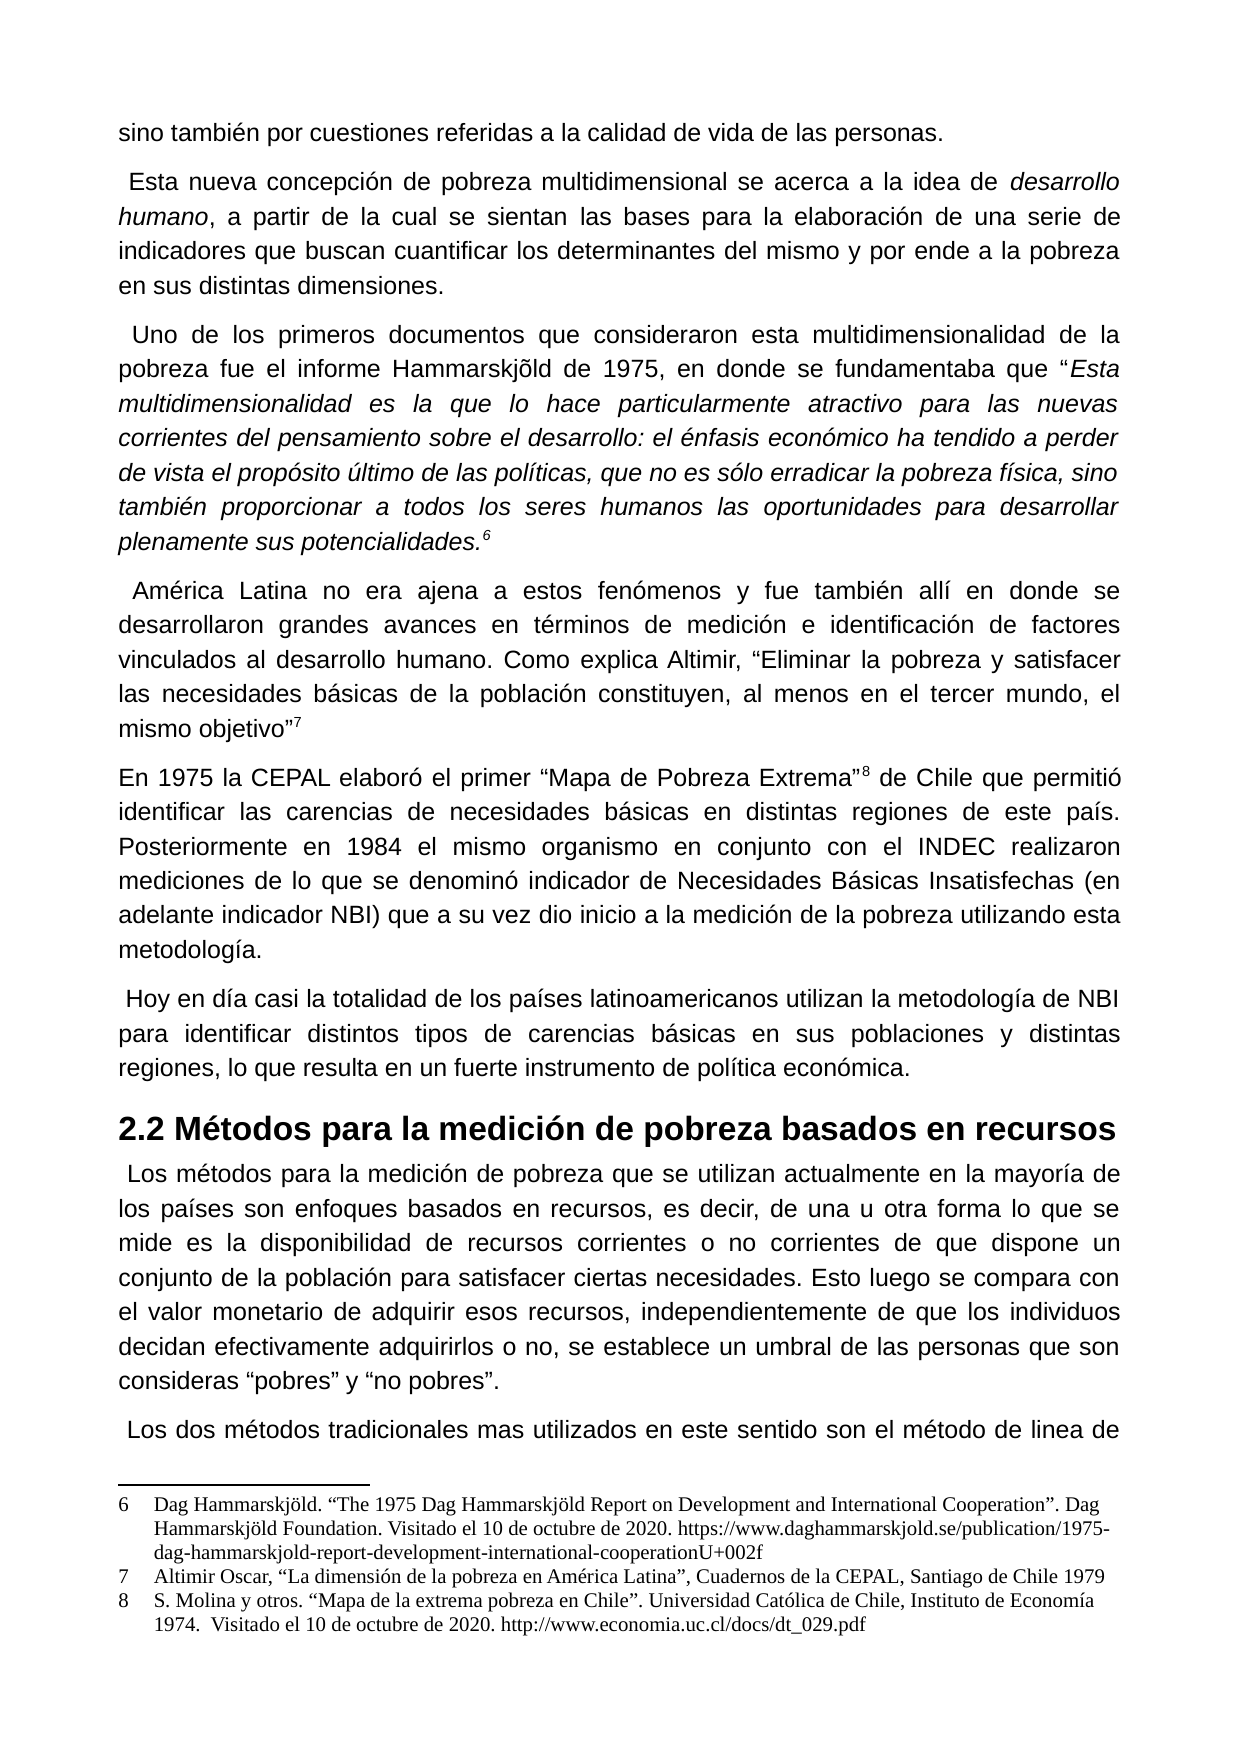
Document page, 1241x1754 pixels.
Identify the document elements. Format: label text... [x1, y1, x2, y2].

text América Latina no era ajena a estos fenómenos y fue también allí en donde se desarrollaron grandes avances en términos de medición e identificación de factores vinculados al desarrollo humano. Como explica Altimir, “Eliminar la pobreza y satisfacer las necesidades básicas de la población constituyen, al menos en el tercer mundo, el mismo objetivo” [118, 576, 1122, 742]
text Uno de los primeros documentos que consideraron esta multidimensionalidad de la pobreza fue el informe Hammarskjõld de 1975, en donde se fundamentaba que “Esta multidimensionalidad es la que lo hace particularmente atractivo para las nuevas corrientes del pensamiento sobre el desarrollo: el énfasis económico ha tendido a perder de vista el propósito último de las políticas, que no es sólo erradicar la pobreza física, sino también proporcionar a todos los seres humanos las oportunidades para desarrollar plenamente sus potencialidades. [118, 320, 1122, 555]
text Dag Hammarskjöld. “The 1975 Dag Hammarskjöld Report on Development and International Cooperation”. Dag Hammarskjöld Foundation. Visitado el 10 de octubre de 2020. https://www.daghammarskjold.se/publication/1975-dag-hammarskjold-report-development-international-cooperationU+002f [118, 1491, 1122, 1564]
text Esta nueva concepción de pobreza multidimensional se acerca a la idea de desarrollo humano, a partir de la cual se sientan las bases para la elaboración de una serie de indicadores que buscan cuantificar los determinantes del mismo y por ende a la pobreza en sus distintas dimensiones. [118, 167, 1122, 299]
text S. Molina y otros. “Mapa de la extrema pobreza en Chile”. Universidad Católica de Chile, Instituto de Economía 1974. Visitado el 10 de octubre de 2020. http://www.economia.uc.cl/docs/dt_029.pdf [118, 1588, 1122, 1636]
text sino también por cuestiones referidas a la calidad de vida de las personas. [118, 118, 1122, 147]
text Hoy en día casi la totalidad de los países latinoamericanos utilizan la metodología de NBI para identificar distintos tipos de carencias básicas en sus poblaciones y distintas regiones, lo que resulta en un fuerte instrumento de política económica. [118, 984, 1122, 1082]
text Los métodos para la medición de pobreza que se utilizan actualmente en la mayoría de los países son enfoques basados en recursos, es decir, de una u otra forma lo que se mide es la disponibilidad de recursos corrientes o no corrientes de que dispone un conjunto de la población para satisfacer ciertas necesidades. Esto luego se compara con el valor monetario de adquirir esos recursos, independientemente de que los individuos decidan efectivamente adquirirlos o no, se establece un umbral de las personas que son consideras “pobres” y “no pobres”. [118, 1159, 1122, 1395]
text En 1975 la CEPAL elaboró el primer “Mapa de Pobreza Extrema” de Chile que permitió identificar las carencias de necesidades básicas en distintas regiones de este país. Posteriormente en 1984 el mismo organismo en conjunto con el INDEC realizaron mediciones de lo que se denominó indicador de Necesidades Básicas Insatisfechas (en adelante indicador NBI) que a su vez dio inicio a la medición de la pobreza utilizando esta metodología. [118, 763, 1122, 964]
text Los dos métodos tradicionales mas utilizados en este sentido son el método de linea de [118, 1415, 1122, 1444]
subtitle 2.2 Métodos para la medición de pobreza basados en recursos [118, 1108, 1122, 1147]
text Altimir Oscar, “La dimensión de la pobreza en América Latina”, Cuadernos de la CEPAL, Santiago de Chile 1979 [118, 1564, 1122, 1588]
